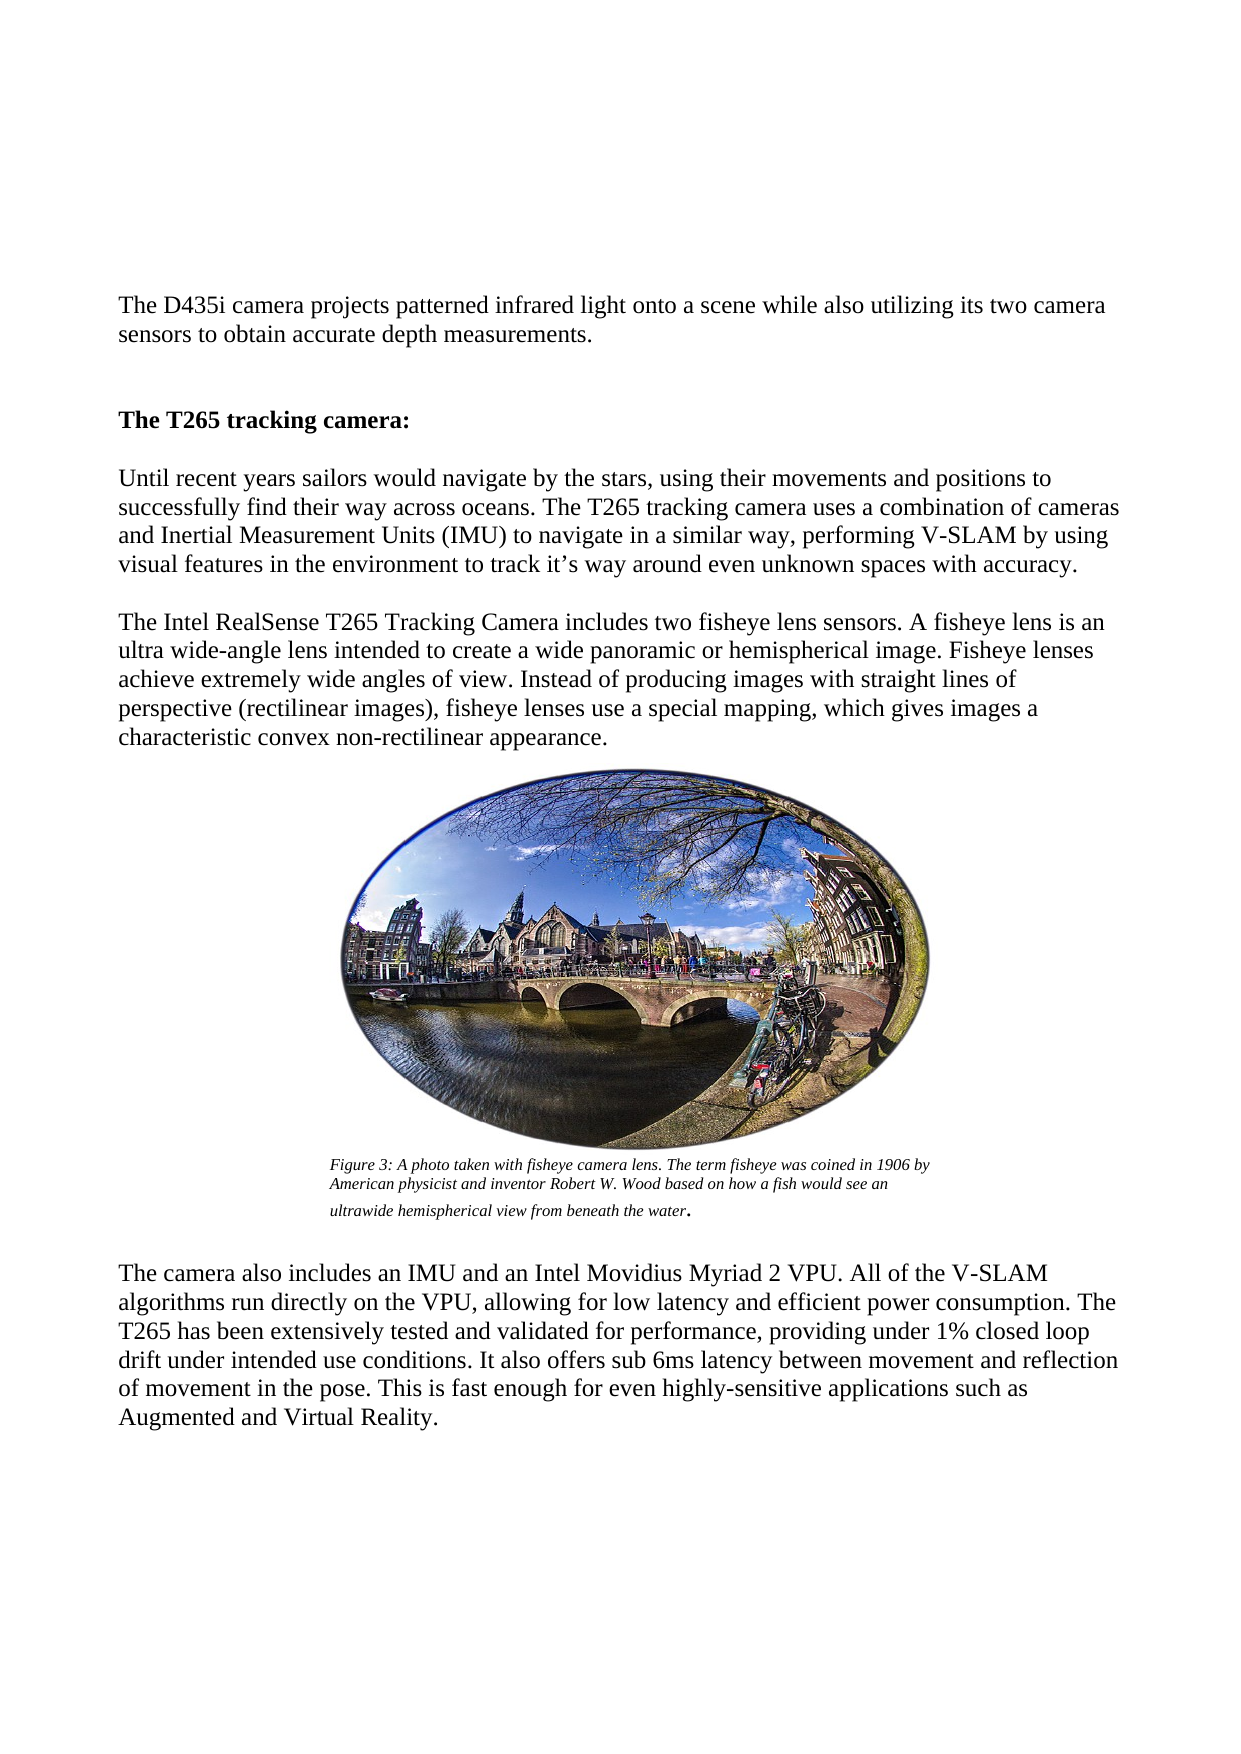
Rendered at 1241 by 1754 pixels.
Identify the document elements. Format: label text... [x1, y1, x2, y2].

text The D435i camera projects patterned infrared light onto a scene while also utilizing its two camera sensors to obtain accurate depth measurements. [118, 291, 1122, 348]
picture [329, 763, 942, 1155]
text Figure 3: A photo taken with fisheye camera lens. The term fisheye was coined in 1906 by American physicist and inventor Robert W. Wood based on how a fish would see an ultrawide hemispherical view from beneath the water. [329, 1155, 942, 1222]
text Until recent years sailors would navigate by the stars, using their movements and positions to successfully find their way across oceans. The T265 tracking camera uses a combination of cameras and Inertial Measurement Units (IMU) to navigate in a similar way, performing V-SLAM by using visual features in the environment to track it’s way around even unknown spaces with accuracy. [118, 463, 1122, 578]
text The Intel RealSense T265 Tracking Camera includes two fisheye lens sensors. A fisheye lens is an ultra wide-angle lens intended to create a wide panoramic or hemispherical image. Fisheye lenses achieve extremely wide angles of view. Instead of producing images with straight lines of perspective (rectilinear images), fisheye lenses use a special mapping, which gives images a characteristic convex non-rectilinear appearance. [118, 607, 1122, 751]
text The T265 tracking camera: [118, 406, 1122, 434]
text The camera also includes an IMU and an Intel Movidius Myriad 2 VPU. All of the V‑SLAM algorithms run directly on the VPU, allowing for low latency and efficient power consumption. The T265 has been extensively tested and validated for performance, providing under 1% closed loop drift under intended use conditions. It also offers sub 6ms latency between movement and reflection of movement in the pose. This is fast enough for even highly-sensitive applications such as Augmented and Virtual Reality. [118, 1258, 1122, 1431]
